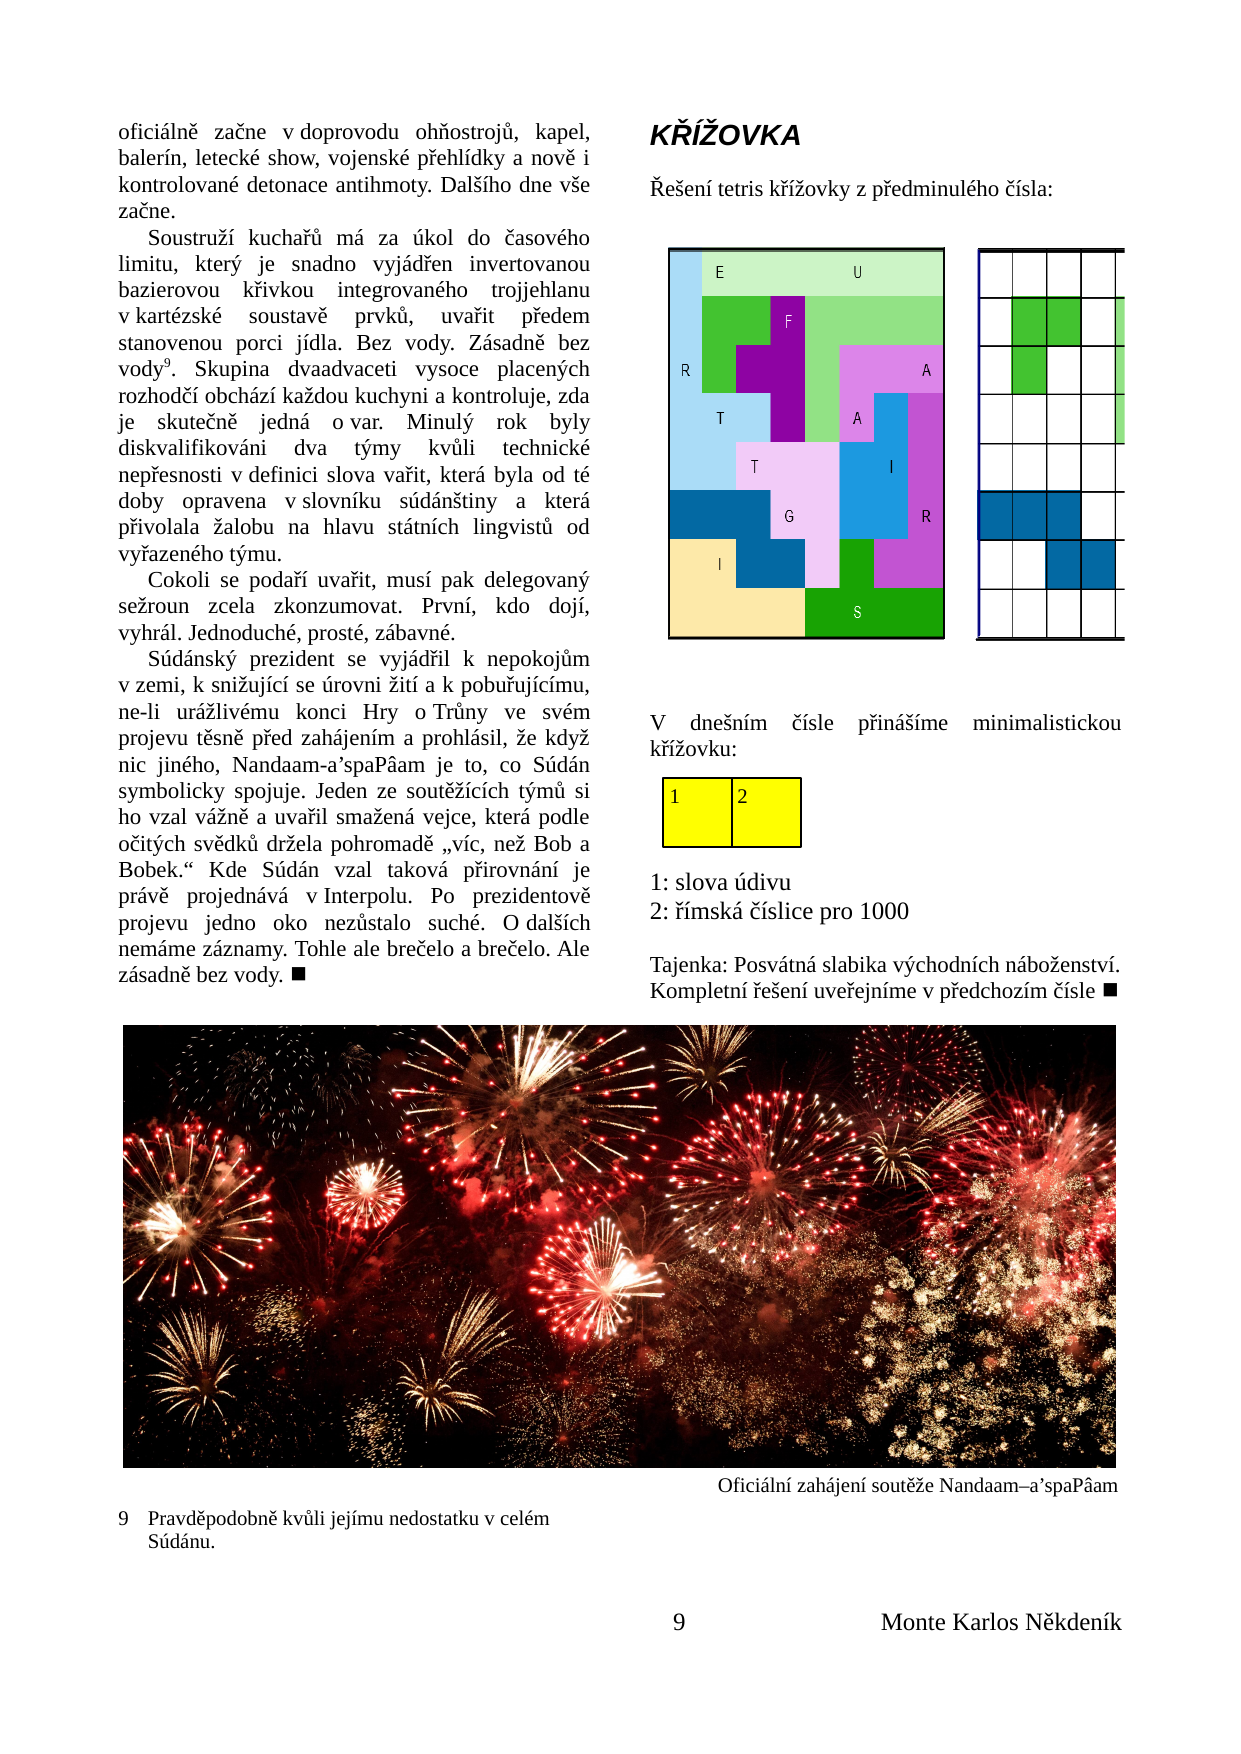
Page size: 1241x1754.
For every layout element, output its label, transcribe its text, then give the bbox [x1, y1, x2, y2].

text Soustruží kuchařů má za úkol do časového limitu, který je snadno vyjádřen invertovanou bazierovou křivkou integrovaného trojjehlanu v kartézské soustavě prvků, uvařit předem stanovenou porci jídla. Bez vody. Zásadně bez vody. Skupina dvaadvaceti vysoce placených rozhodčí obchází každou kuchyni a kontroluje, zda je skutečně jedná o var. Minulý rok byly diskvalifikováni dva týmy kvůli technické nepřesnosti v definici slova vařit, která byla od té doby opravena v slovníku súdánštiny a která přivolala žalobu na hlavu státních lingvistů od vyřazeného týmu. [118, 223, 591, 566]
subtitle Tajenka: Posvátná slabika východních náboženství. [649, 951, 1122, 977]
text Cokoli se podaří uvařit, musí pak delegovaný sežroun zcela zkonzumovat. První, kdo dojí, vyhrál. Jednoduché, prosté, zábavné. [118, 566, 591, 645]
picture [642, 207, 739, 683]
picture [123, 1025, 1116, 1468]
subtitle 2: římská číslice pro 1000 [649, 896, 1122, 925]
subtitle KŘÍŽOVKA [649, 118, 1122, 152]
subtitle V dnešním čísle přinášíme minimalistickou křížovku: [649, 709, 1122, 762]
subtitle 1: slova údivu [649, 867, 1122, 896]
subtitle Řešení tetris křížovky z předminulého čísla: [649, 175, 1122, 202]
subtitle Kompletní řešení uveřejníme v předchozím čísle  [649, 977, 1122, 1004]
subtitle Súdánský prezident se vyjádřil k nepokojům v zemi, k snižující se úrovni žití a k pobuřujícímu, ne-li urážlivému konci Hry o Trůny ve svém projevu těsně před zahájením a prohlásil, že když nic jiného, Nandaam-a’spaPâam je to, co Súdán symbolicky spojuje. Jeden ze soutěžících týmů si ho vzal vážně a uvařil smažená vejce, která podle očitých svědků držela pohromadě „víc, než Bob a Bobek.“ Kde Súdán vzal taková přirovnání je právě projednává v Interpolu. Po prezidentově projevu jedno oko nezůstalo suché. O dalších nemáme záznamy. Tohle ale brečelo a brečelo. Ale zásadně bez vody.  [118, 645, 591, 988]
text Pravděpodobně kvůli jejímu nedostatku v celém Súdánu. [118, 1505, 591, 1578]
text oficiálně začne v doprovodu ohňostrojů, kapel, balerín, letecké show, vojenské přehlídky a nově i kontrolované detonace antihmoty. Dalšího dne vše začne. [118, 118, 591, 223]
